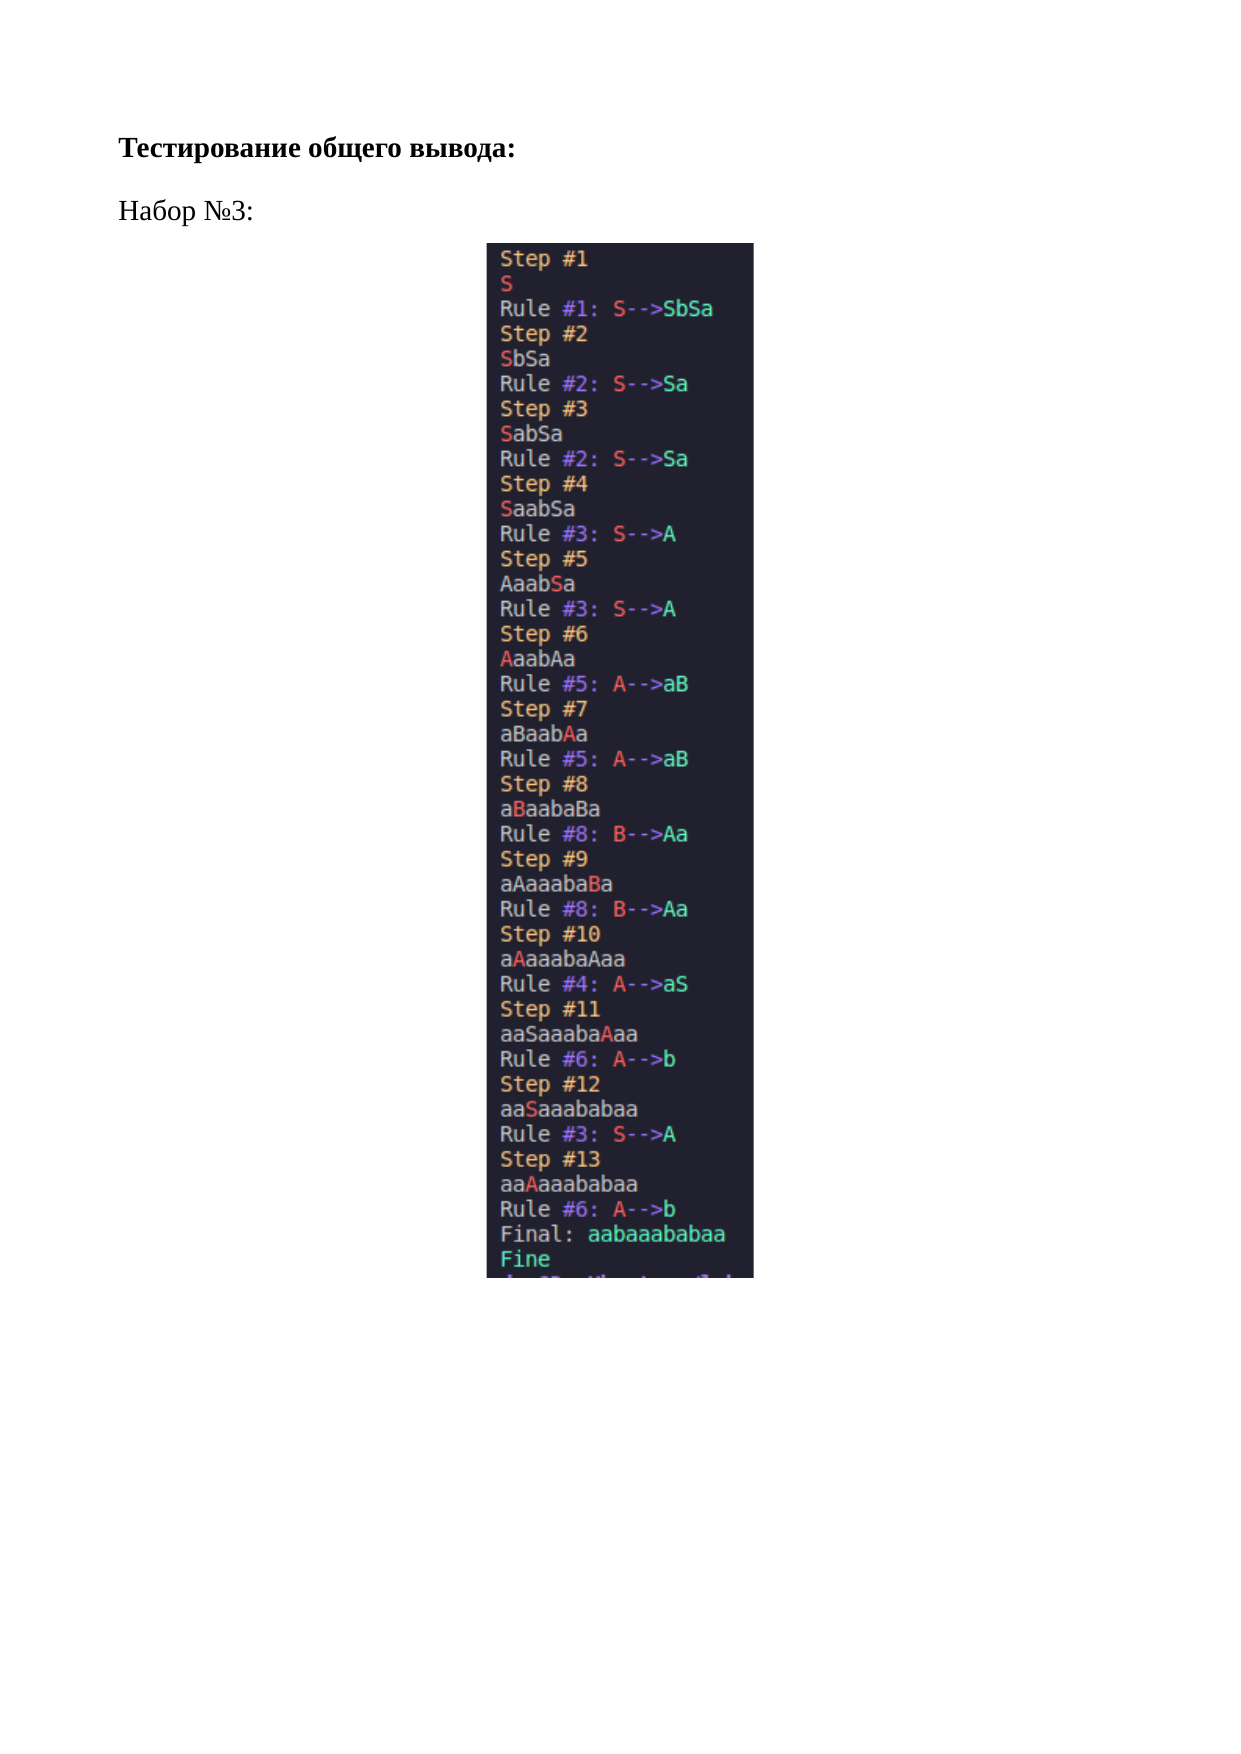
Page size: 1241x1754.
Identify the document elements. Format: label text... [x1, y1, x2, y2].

text Набор №3: [118, 193, 1122, 227]
picture [486, 243, 754, 1278]
text Тестирование общего вывода: [118, 131, 1122, 164]
